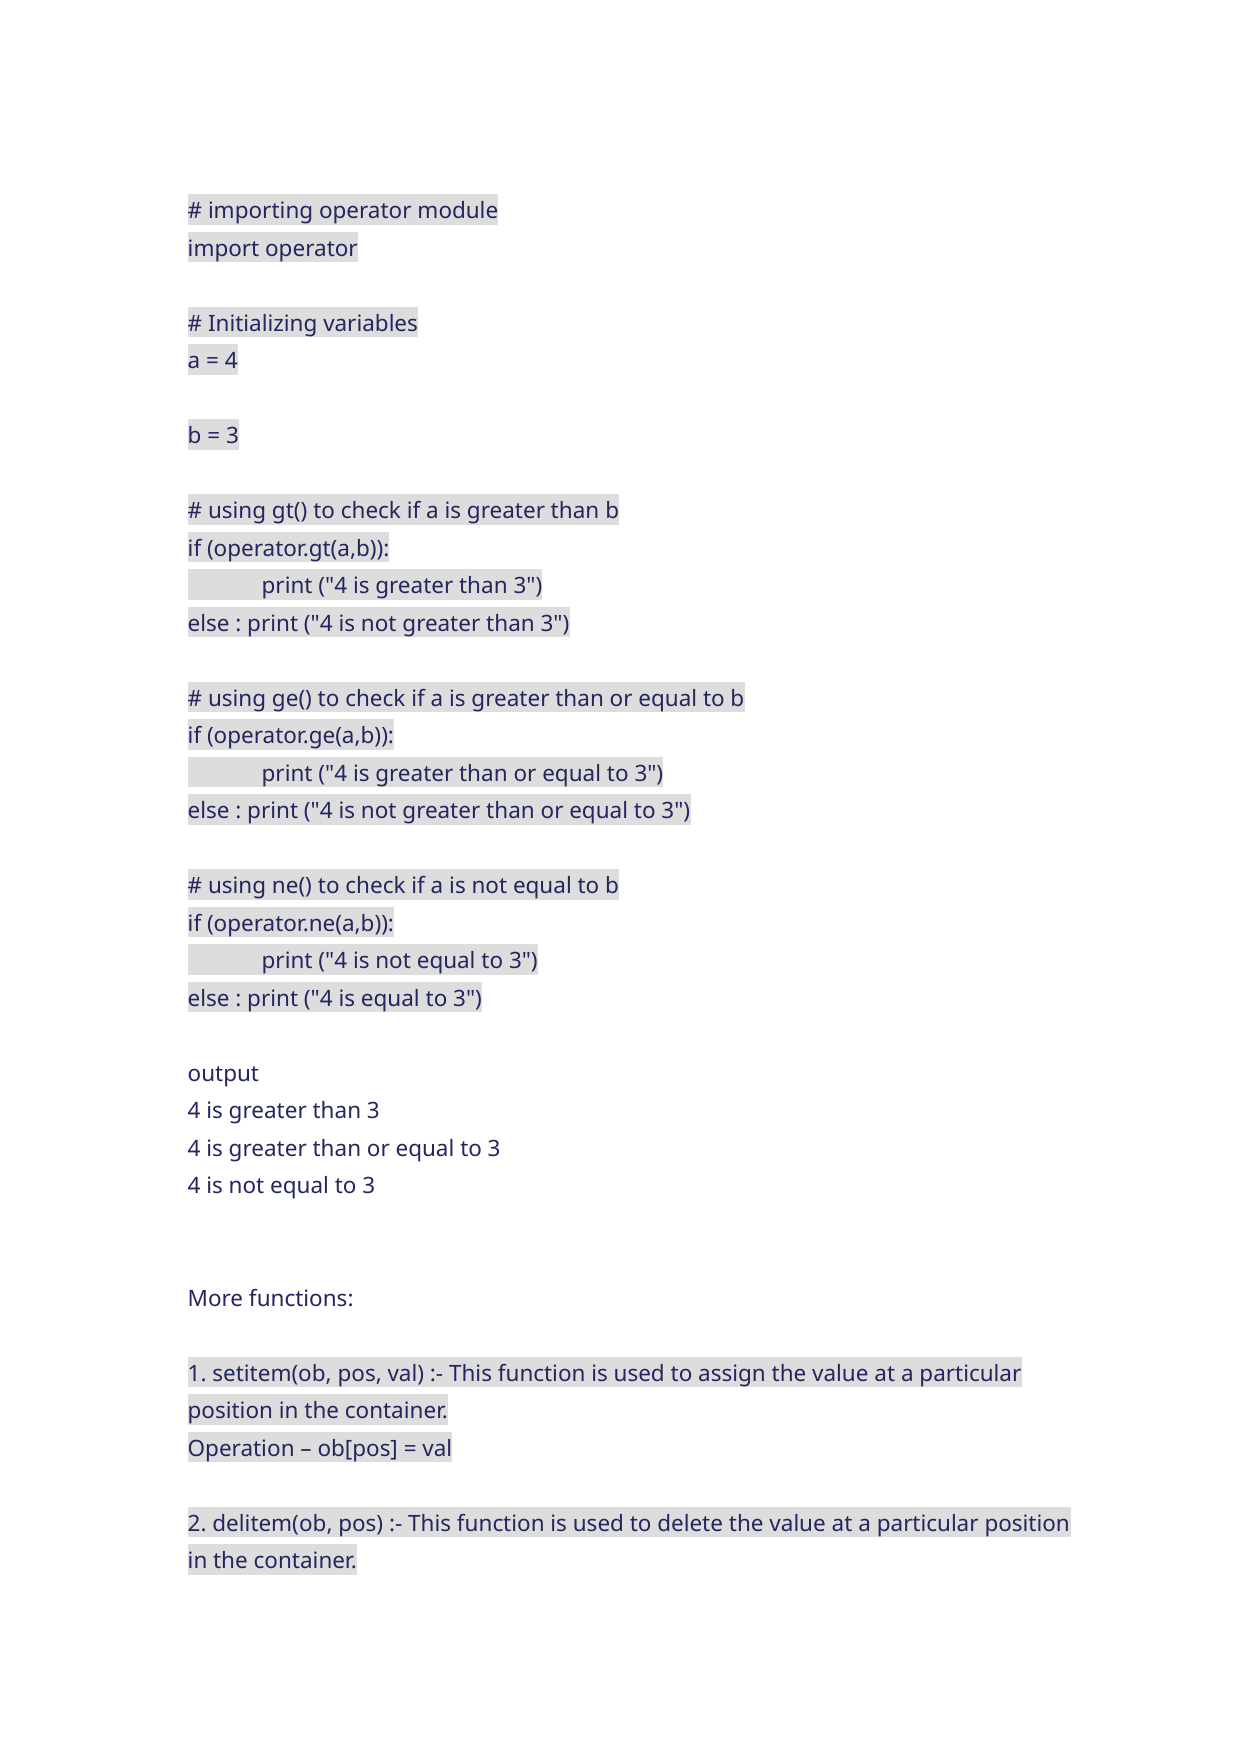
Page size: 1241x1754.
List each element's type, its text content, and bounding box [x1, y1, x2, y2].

text # using gt() to check if a is greater than b [187, 487, 1090, 525]
text 2. delitem(ob, pos) :- This function is used to delete the value at a particular position in the container. [187, 1500, 1090, 1575]
text a = 4 [187, 337, 1090, 375]
text import operator [187, 225, 1090, 262]
text else : print ("4 is equal to 3") [187, 975, 1090, 1012]
text if (operator.ge(a,b)): [187, 712, 1090, 750]
text 4 is greater than or equal to 3 [187, 1125, 1090, 1162]
text # importing operator module [187, 187, 1090, 225]
text output [187, 1050, 1090, 1087]
text 4 is not equal to 3 [187, 1162, 1090, 1200]
text print ("4 is greater than 3") [187, 562, 1090, 600]
text if (operator.ne(a,b)): [187, 900, 1090, 937]
text 1. setitem(ob, pos, val) :- This function is used to assign the value at a particular position in the container. [187, 1350, 1090, 1425]
text 4 is greater than 3 [187, 1087, 1090, 1125]
text More functions: [187, 1275, 1090, 1312]
text else : print ("4 is not greater than 3") [187, 600, 1090, 637]
text # using ge() to check if a is greater than or equal to b [187, 675, 1090, 712]
text print ("4 is greater than or equal to 3") [187, 750, 1090, 787]
text if (operator.gt(a,b)): [187, 525, 1090, 562]
text # using ne() to check if a is not equal to b [187, 862, 1090, 900]
text # Initializing variables [187, 300, 1090, 337]
text else : print ("4 is not greater than or equal to 3") [187, 787, 1090, 825]
text print ("4 is not equal to 3") [187, 937, 1090, 975]
text Operation – ob[pos] = val [187, 1425, 1090, 1462]
text b = 3 [187, 412, 1090, 450]
